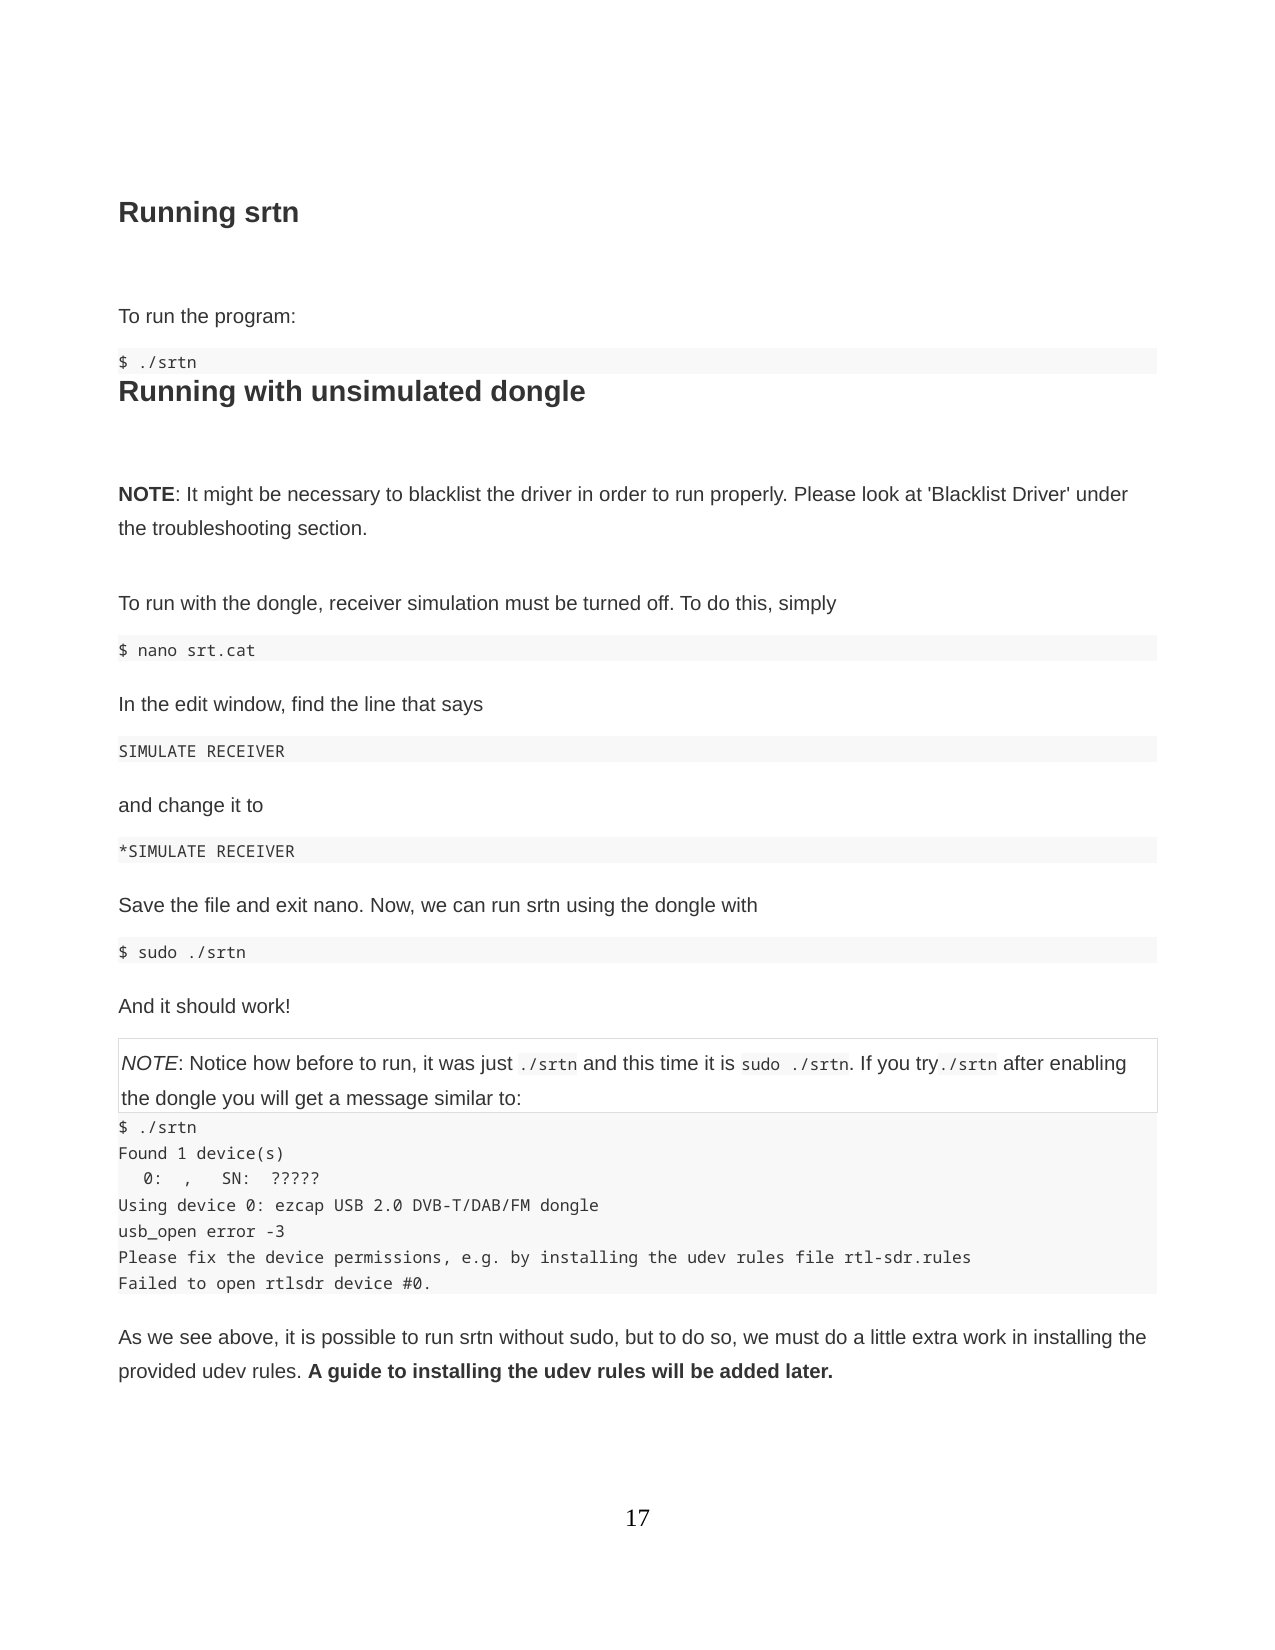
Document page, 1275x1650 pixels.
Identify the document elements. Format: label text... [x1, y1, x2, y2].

text Failed to open rtlsdr device #0. [118, 1268, 1157, 1294]
text Using device 0: ezcap USB 2.0 DVB-T/DAB/FM dongle [118, 1190, 1157, 1216]
text $ sudo ./srtn [118, 937, 1157, 963]
text Save the file and exit nano. Now, we can run srtn using the dongle with [118, 883, 1157, 917]
text In the edit window, find the line that says [118, 681, 1157, 715]
text $ nano srt.cat [118, 635, 1157, 661]
text And it should work! [118, 984, 1157, 1018]
text NOTE: It might be necessary to blacklist the driver in order to run properly. Please look at 'Blacklist Driver' under the troubleshooting section. [118, 472, 1157, 540]
text To run the program: [118, 293, 1157, 327]
text As we see above, it is possible to run srtn without sudo, but to do so, we must do a little extra work in installing the provided udev rules. A guide to installing the udev rules will be added later. [118, 1314, 1157, 1383]
text Please fix the device permissions, e.g. by installing the udev rules file rtl-sdr.rules [118, 1242, 1157, 1268]
text *SIMULATE RECEIVER [118, 837, 1157, 863]
text and change it to [118, 782, 1157, 816]
text Found 1 device(s) [118, 1138, 1157, 1164]
text $ ./srtn [118, 1113, 1157, 1138]
text $ ./srtn [118, 348, 1157, 374]
text 0: , SN: ????? [118, 1164, 1157, 1190]
text usb_open error -3 [118, 1216, 1157, 1242]
text NOTE: Notice how before to run, it was just ./srtn and this time it is sudo ./srtn. If you try./srtn after enabling the dongle you will get a message similar to: [119, 1039, 1157, 1112]
subtitle Running with unsimulated dongle [118, 374, 1157, 407]
text To run with the dongle, receiver simulation must be turned off. To do this, simply [118, 581, 1157, 614]
text SIMULATE RECEIVER [118, 736, 1157, 762]
subtitle Running srtn [118, 196, 1157, 229]
